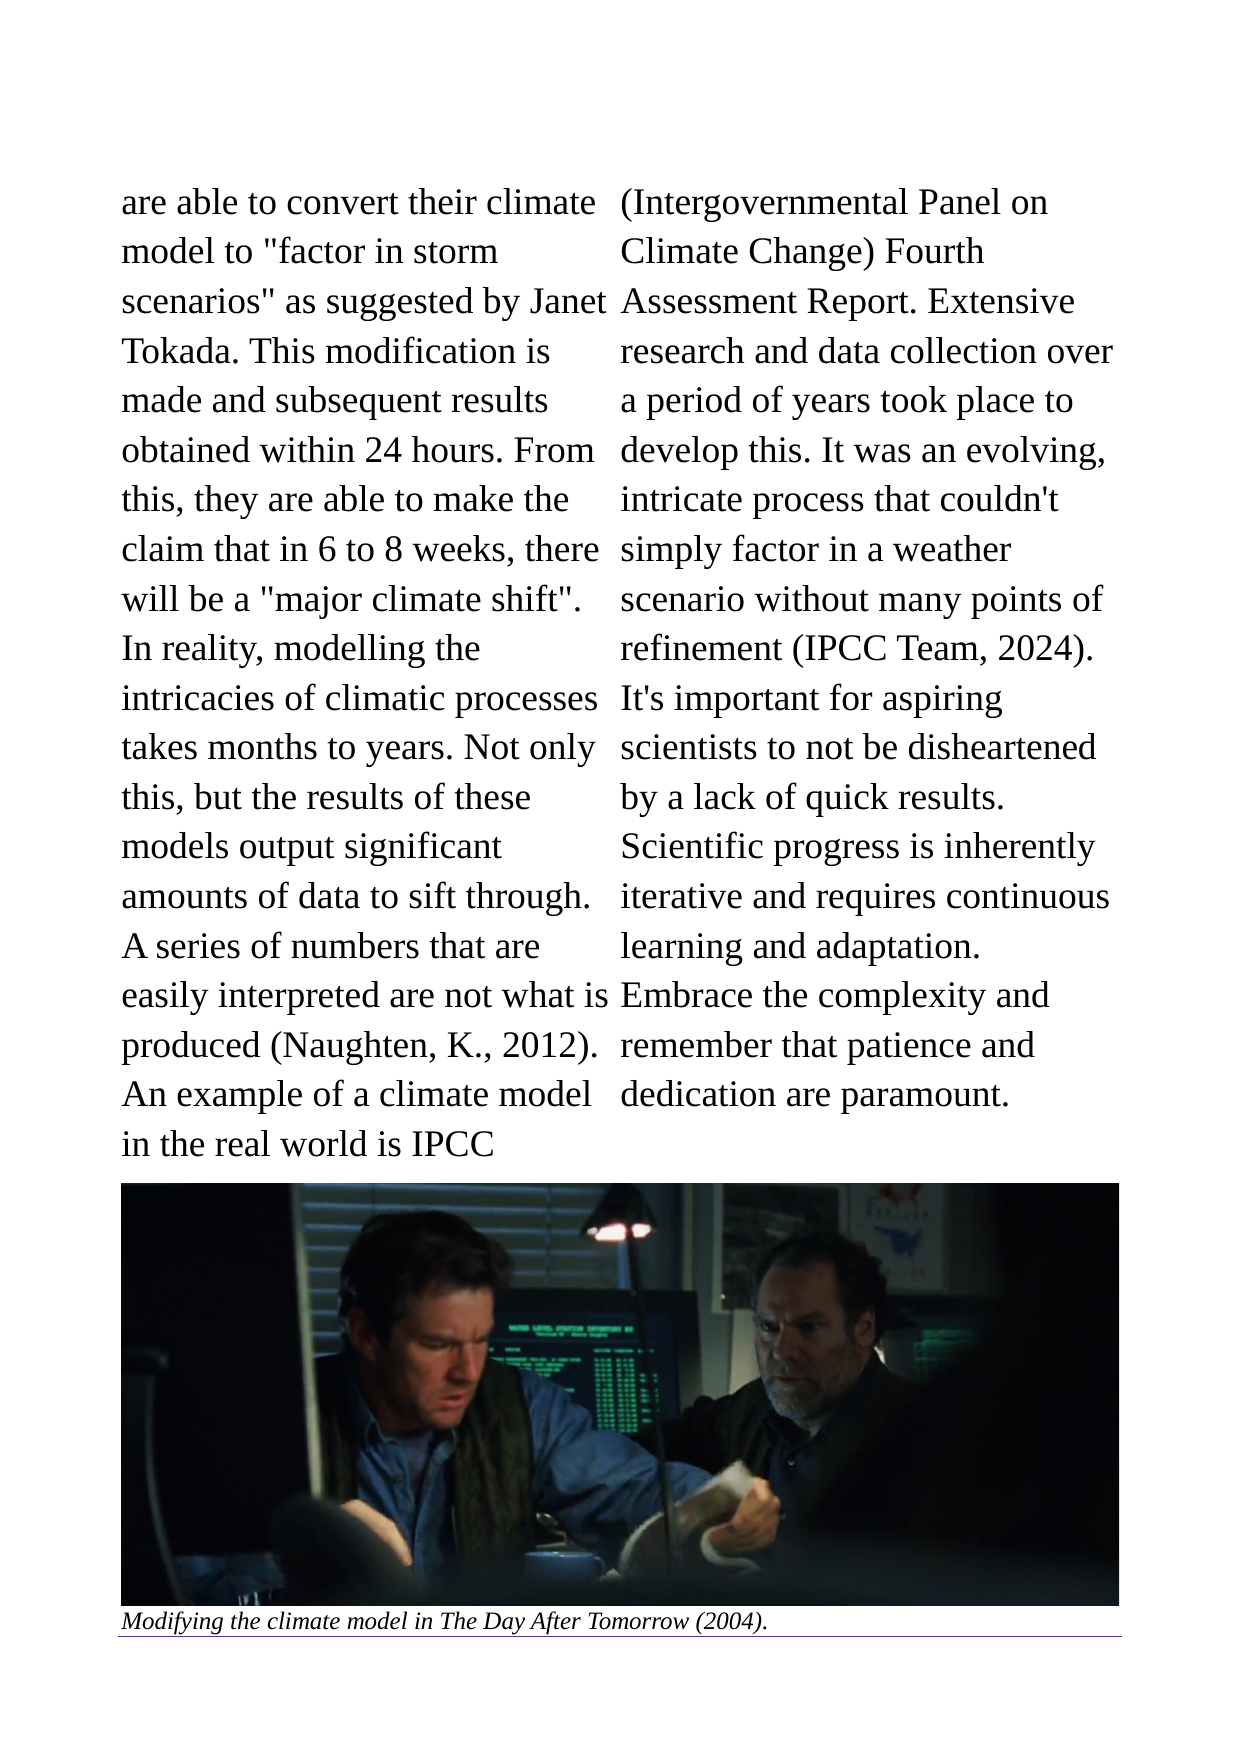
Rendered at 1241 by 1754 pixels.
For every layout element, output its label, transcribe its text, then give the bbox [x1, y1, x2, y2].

picture [121, 1183, 1120, 1606]
text Modifying the climate model in The Day After Tomorrow (2004). [121, 1606, 1119, 1635]
text This accelerated scientific process is also seen in the film The Day After Tomorrow (2004). Jack Hall and his team are able to convert their climate model to "factor in storm scenarios" as suggested by Janet Tokada. This modification is made and subsequent results obtained within 24 hours. From this, they are able to make the claim that in 6 to 8 weeks, there will be a "major climate shift". In reality, modelling the intricacies of climatic processes takes months to years. Not only this, but the results of these models output significant amounts of data to sift through. A series of numbers that are easily interpreted are not what is produced (Naughten, K., 2012). An example of a climate model in the real world is IPCC (Intergovernmental Panel on Climate Change) Fourth Assessment Report. Extensive research and data collection over a period of years took place to develop this. It was an evolving, intricate process that couldn't simply factor in a weather scenario without many points of refinement (IPCC Team, 2024). It's important for aspiring scientists to not be disheartened by a lack of quick results. Scientific progress is inherently iterative and requires continuous learning and adaptation. Embrace the complexity and remember that patience and dedication are paramount. [121, 179, 1119, 1164]
